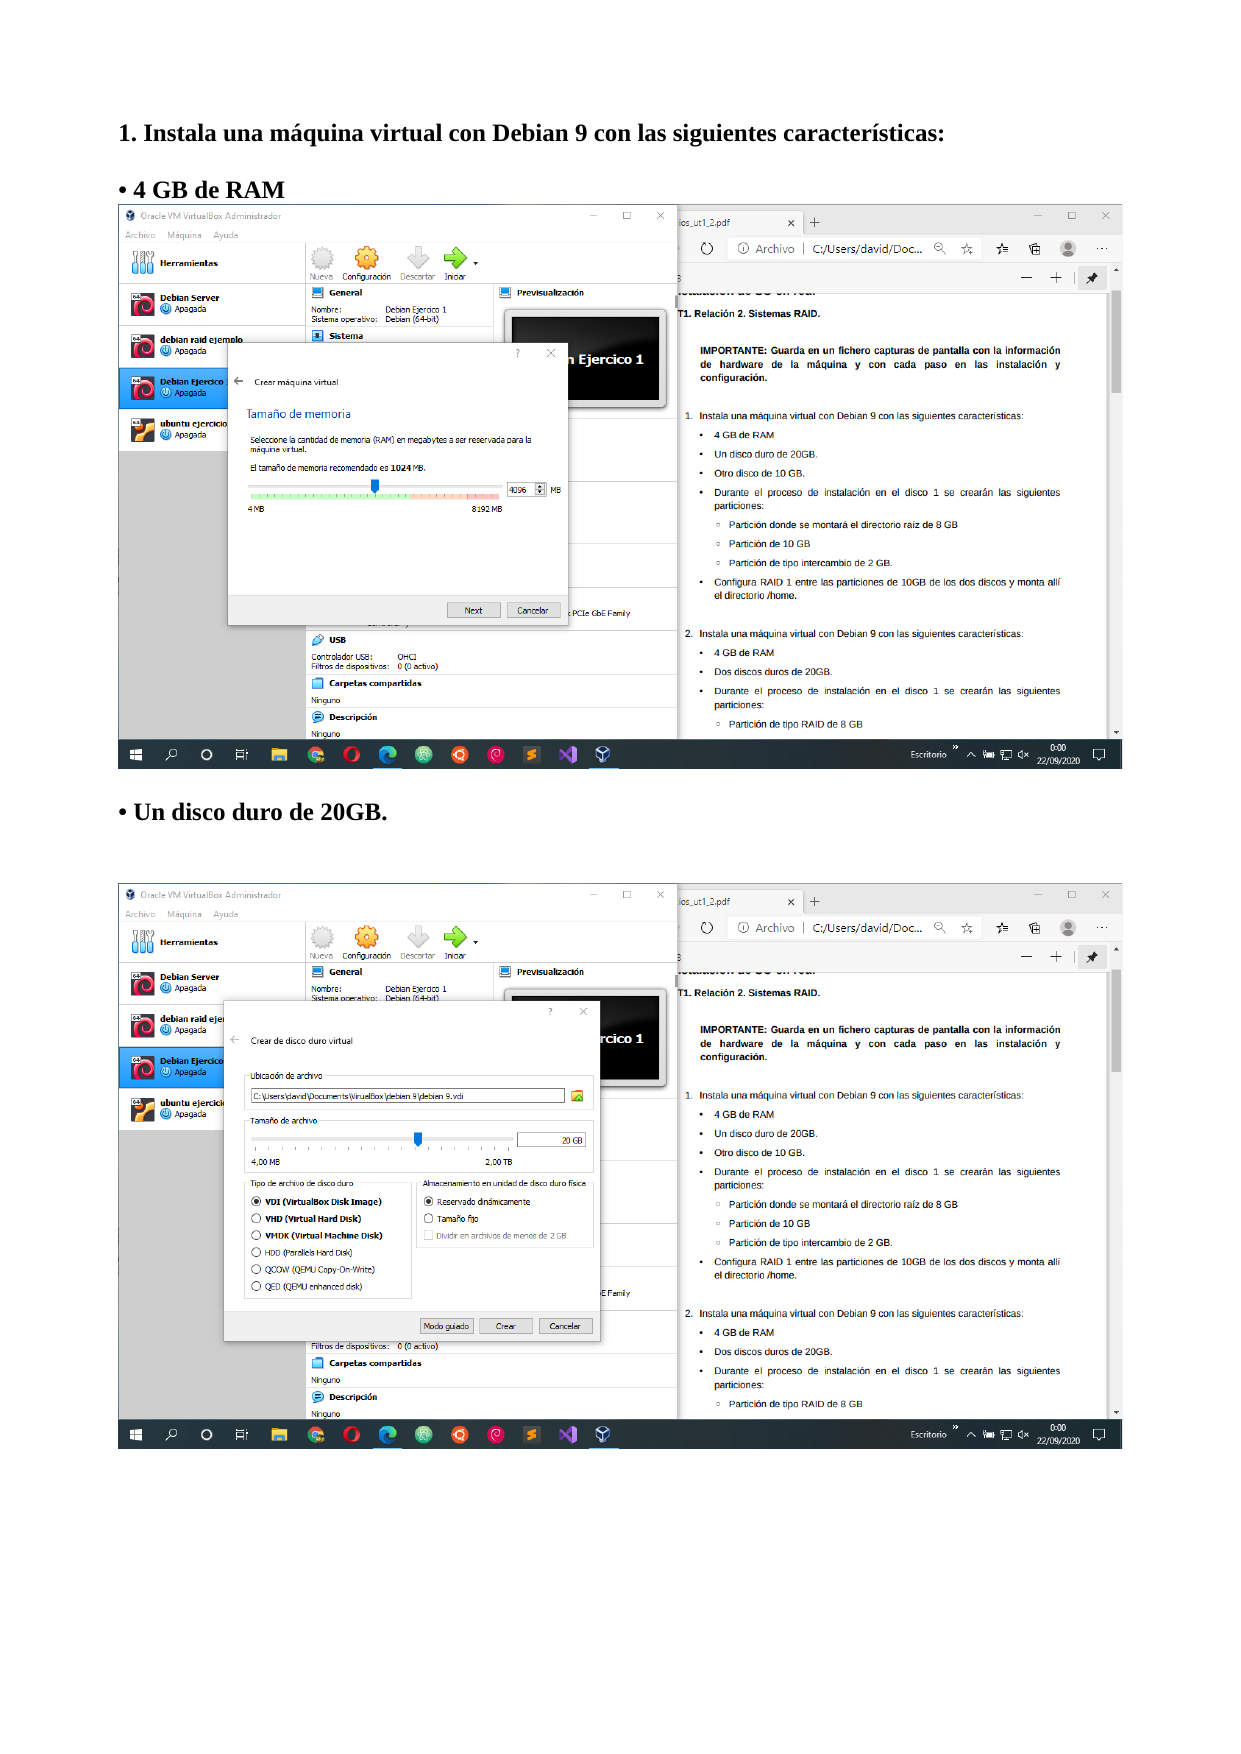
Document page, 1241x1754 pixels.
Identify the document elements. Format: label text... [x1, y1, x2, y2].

text • Un disco duro de 20GB. [118, 797, 1122, 826]
picture [118, 883, 1123, 1449]
picture [118, 204, 1123, 769]
text • 4 GB de RAM [118, 176, 1122, 204]
text 1. Instala una máquina virtual con Debian 9 con las siguientes características: [118, 118, 1122, 147]
